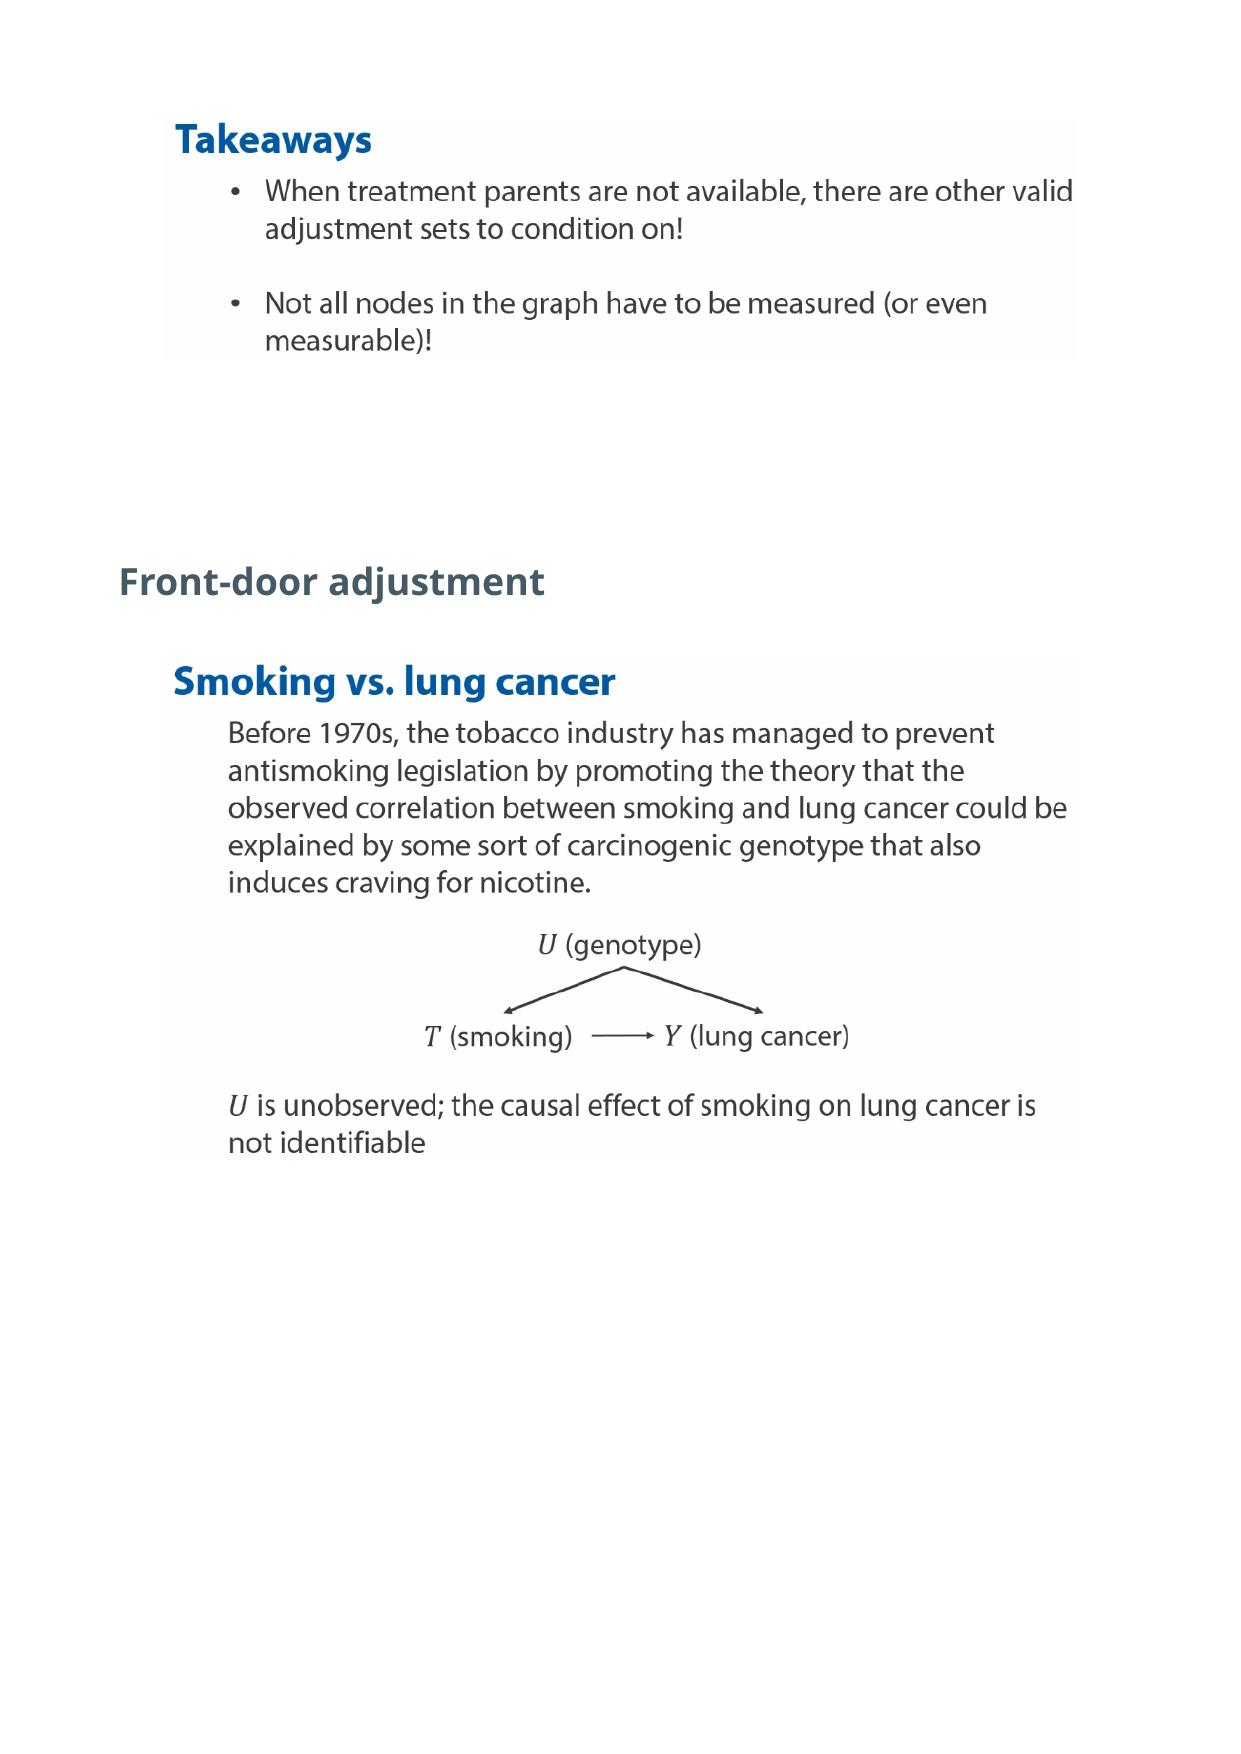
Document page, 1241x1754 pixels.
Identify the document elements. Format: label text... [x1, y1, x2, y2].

picture [165, 655, 1076, 1162]
subtitle Front-door adjustment [118, 555, 1122, 606]
picture [162, 118, 1078, 362]
